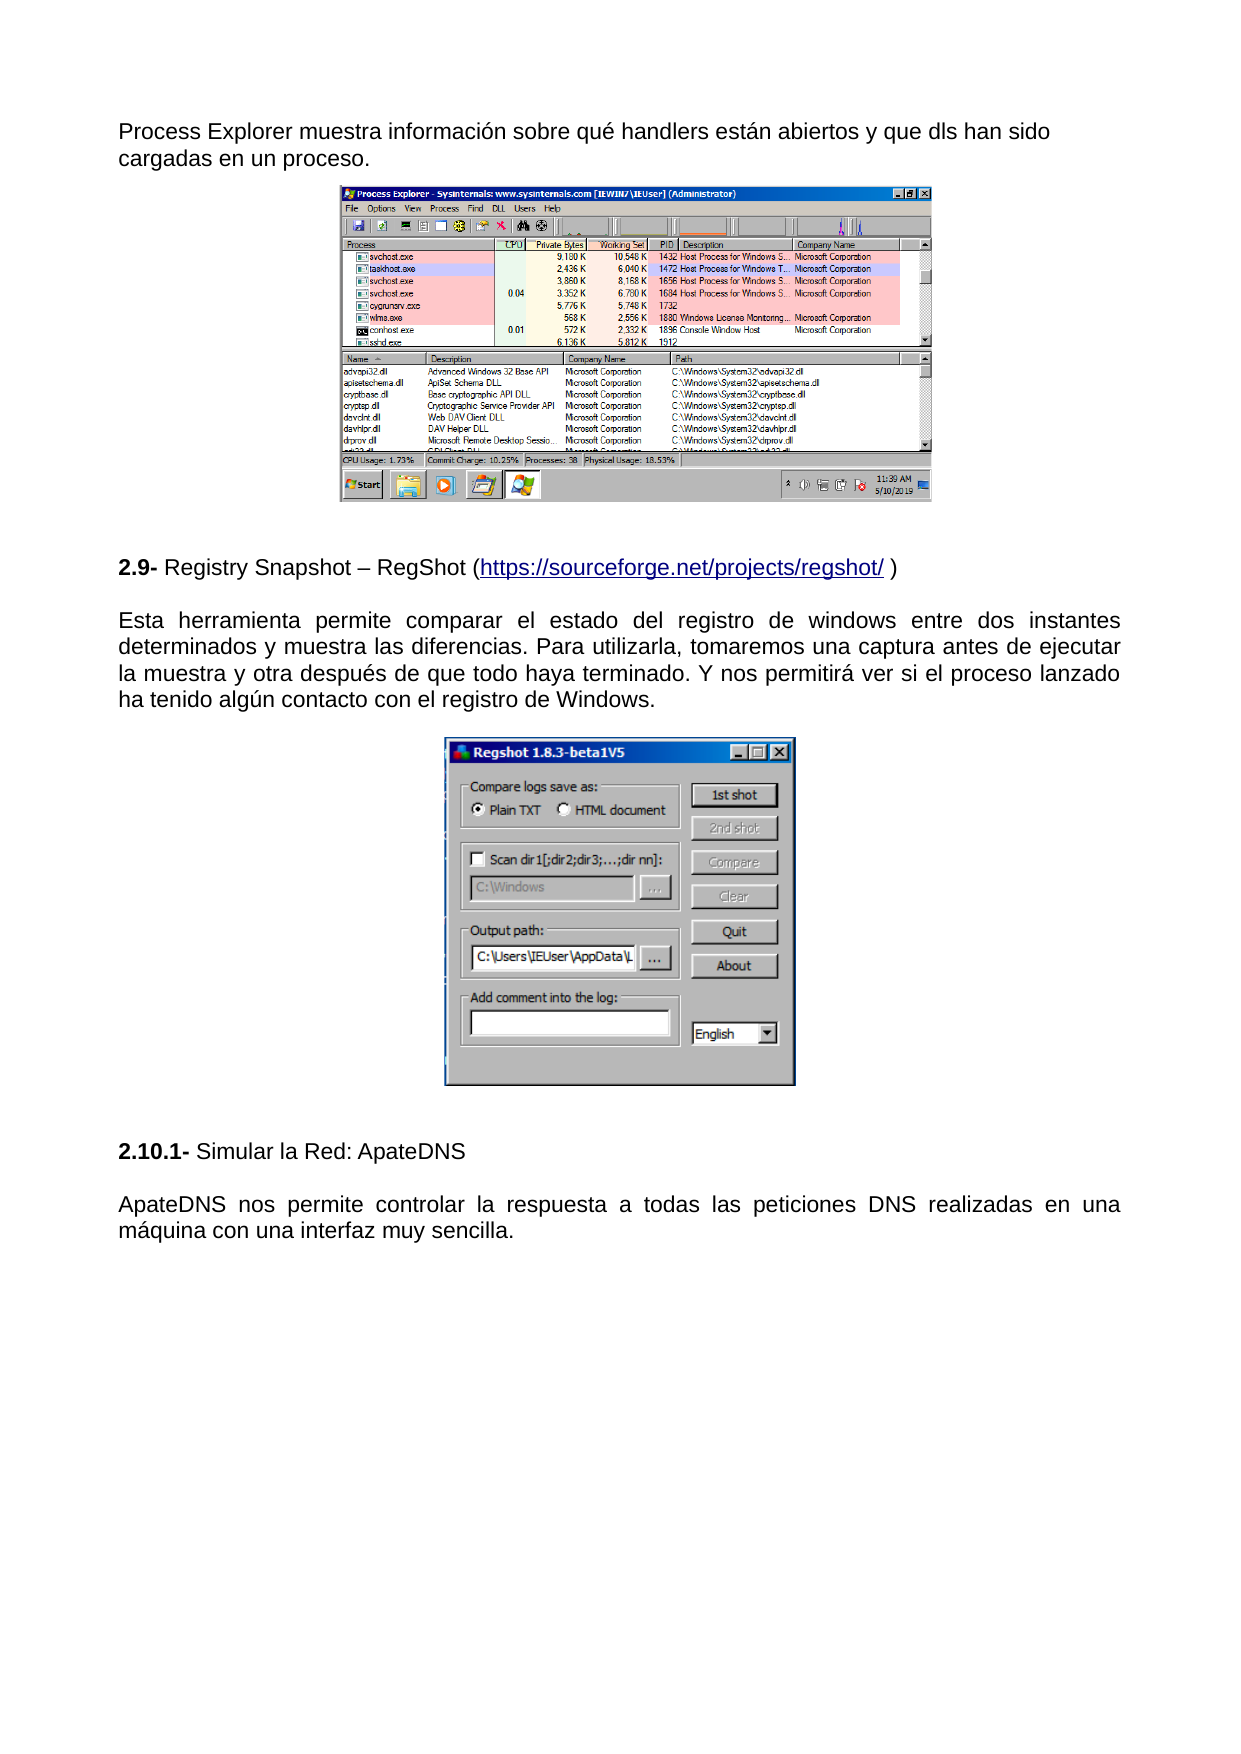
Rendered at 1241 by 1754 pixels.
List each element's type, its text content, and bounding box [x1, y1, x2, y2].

text Esta herramienta permite comparar el estado del registro de windows entre dos instantes determinados y muestra las diferencias. Para utilizarla, tomaremos una captura antes de ejecutar la muestra y otra después de que todo haya terminado. Y nos permitirá ver si el proceso lanzado ha tenido algún contacto con el registro de Windows. [118, 607, 1122, 712]
picture [444, 737, 796, 1086]
text ApateDNS nos permite controlar la respuesta a todas las peticiones DNS realizadas en una máquina con una interfaz muy sencilla. [118, 1191, 1122, 1243]
text Process Explorer muestra información sobre qué handlers están abiertos y que dls han sido cargadas en un proceso. [118, 118, 1122, 171]
picture [339, 185, 932, 502]
text 2.10.1- Simular la Red: ApateDNS [118, 1138, 1122, 1164]
text 2.9- Registry Snapshot – RegShot (https://sourceforge.net/projects/regshot/ ) [118, 554, 1122, 581]
